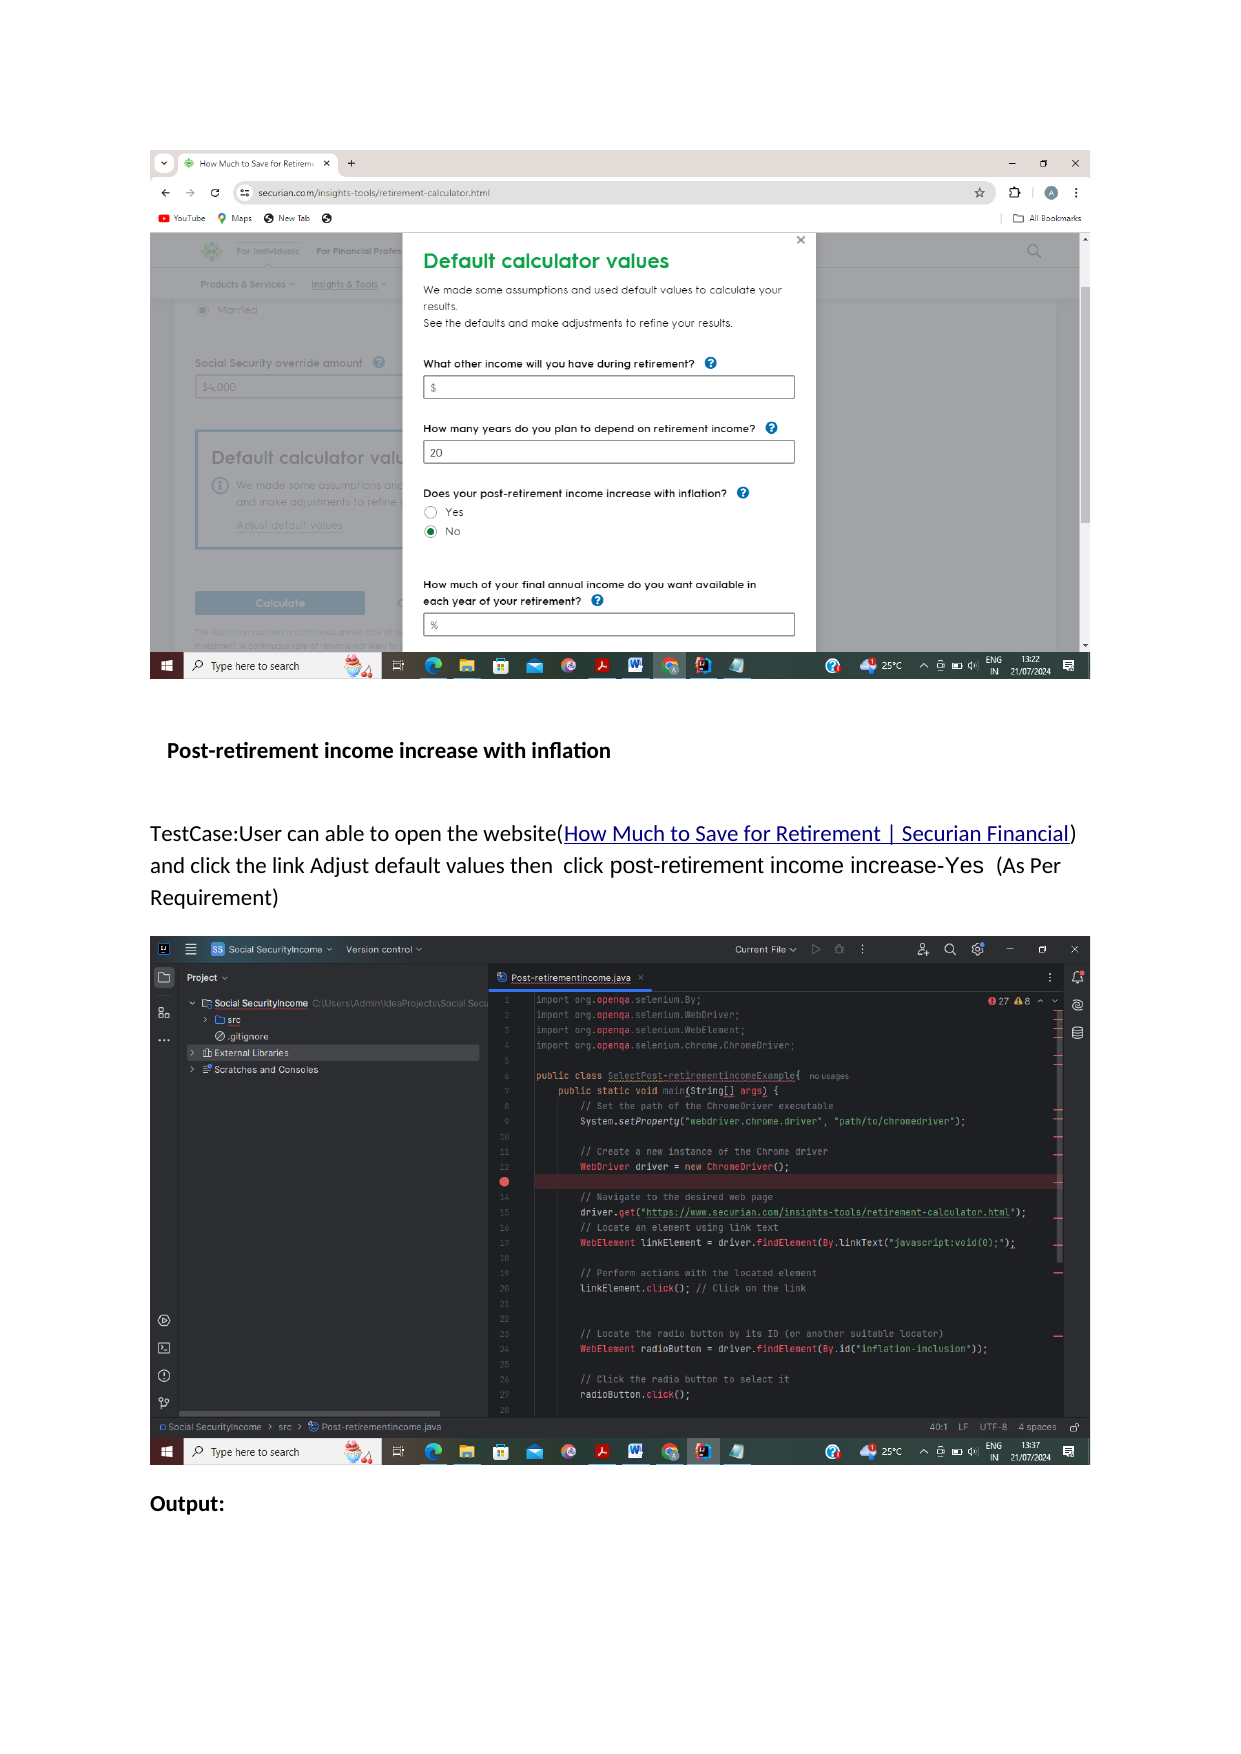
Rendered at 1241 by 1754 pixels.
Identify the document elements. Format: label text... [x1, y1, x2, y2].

text TestCase:User can able to open the website(How Much to Save for Retirement | Securian Financial) and click the link Adjust default values then click post-retirement income increase-Yes (As Per Requirement) [150, 819, 1090, 911]
table_header Post-retirement income increase with inflation [151, 735, 766, 765]
text Output: [150, 1489, 1090, 1518]
